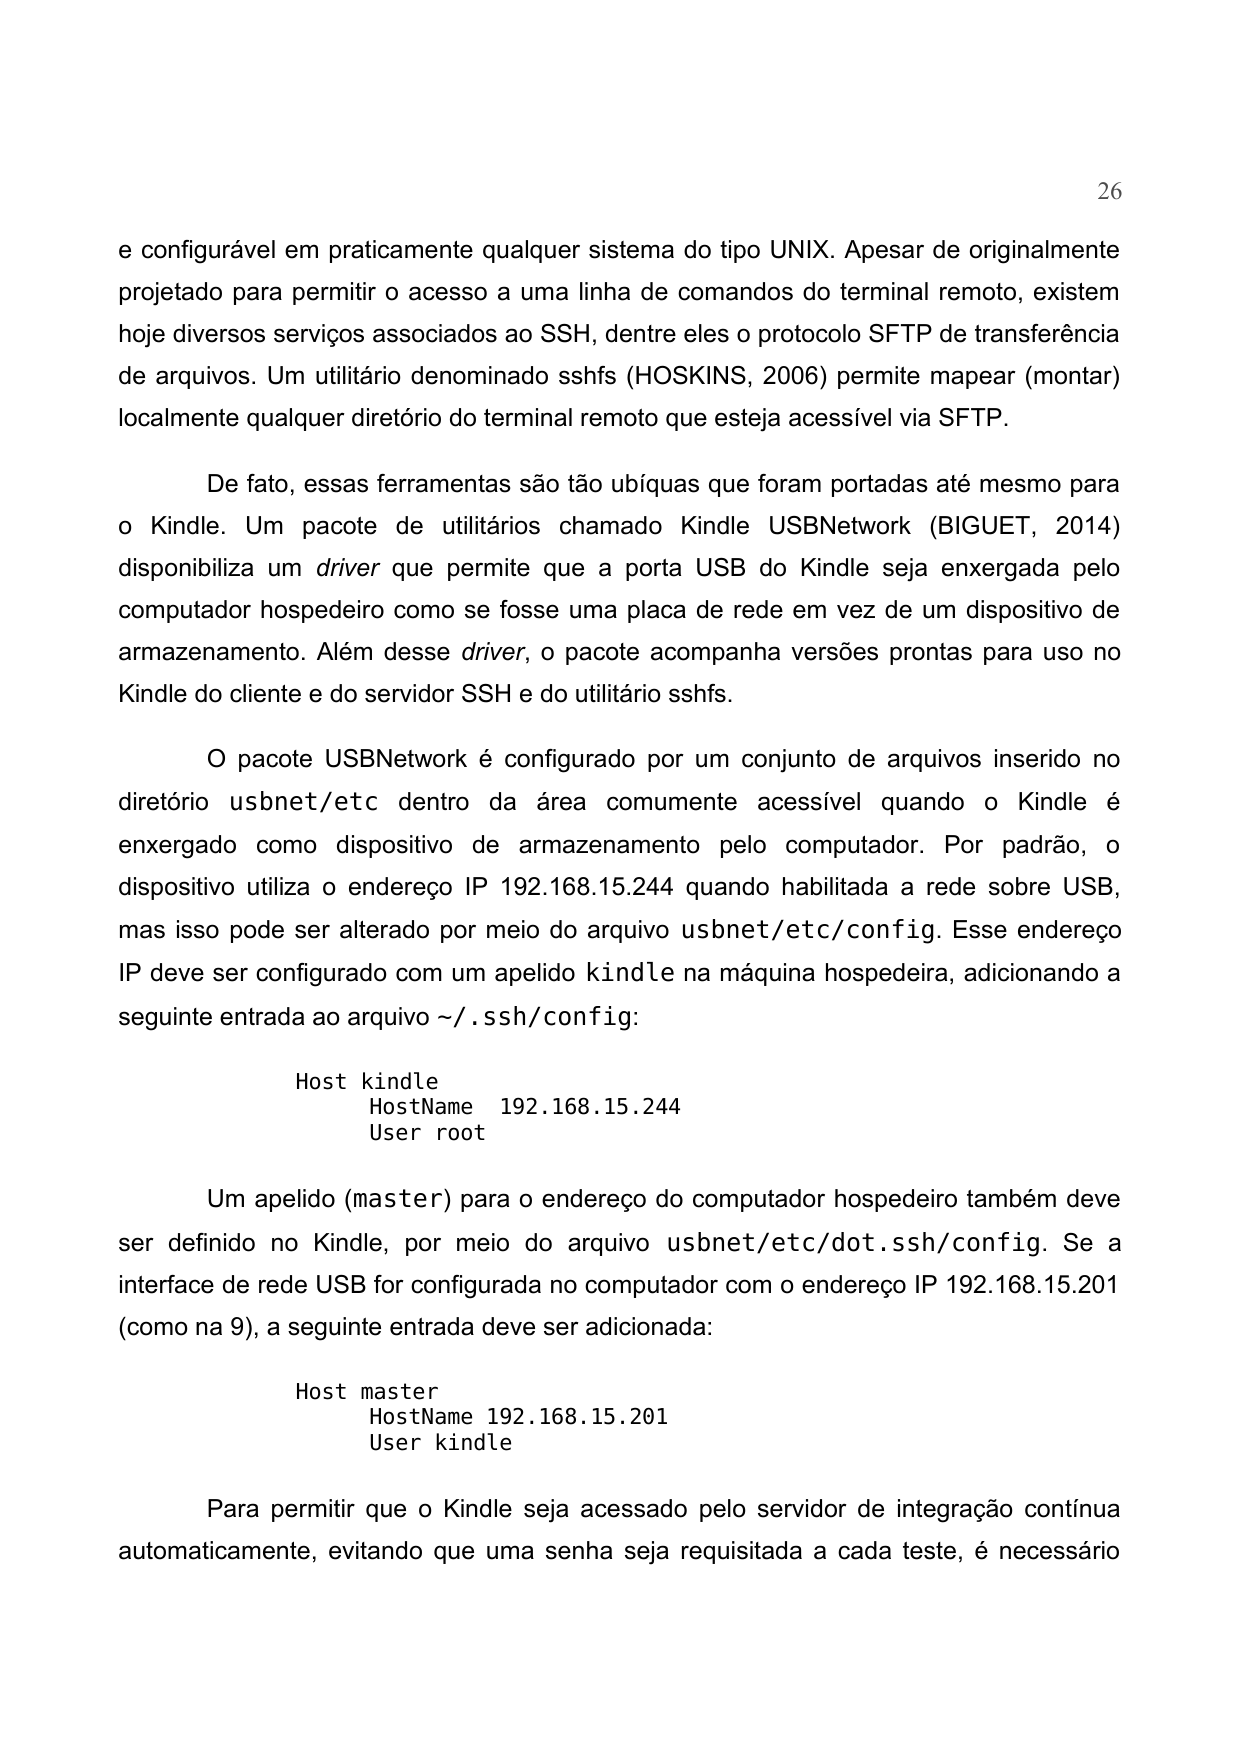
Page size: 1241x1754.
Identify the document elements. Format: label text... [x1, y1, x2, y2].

text HostName 192.168.15.201 [295, 1404, 1122, 1429]
text e configurável em praticamente qualquer sistema do tipo UNIX. Apesar de originalmente projetado para permitir o acesso a uma linha de comandos do terminal remoto, existem hoje diversos serviços associados ao SSH, dentre eles o protocolo SFTP de transferência de arquivos. Um utilitário denominado sshfs (HOSKINS, 2006) permite mapear (montar) localmente qualquer diretório do terminal remoto que esteja acessível via SFTP. [118, 236, 1122, 432]
text O pacote USBNetwork é configurado por um conjunto de arquivos inserido no diretório usbnet/etc dentro da área comumente acessível quando o Kindle é enxergado como dispositivo de armazenamento pelo computador. Por padrão, o dispositivo utiliza o endereço IP 192.168.15.244 quando habilitada a rede sobre USB, mas isso pode ser alterado por meio do arquivo usbnet/etc/config. Esse endereço IP deve ser configurado com um apelido kindle na máquina hospedeira, adicionando a seguinte entrada ao arquivo ~/.ssh/config: [118, 745, 1122, 1031]
text Um apelido (master) para o endereço do computador hospedeiro também deve ser definido no Kindle, por meio do arquivo usbnet/etc/dot.ssh/config. Se a interface de rede USB for configurada no computador com o endereço IP 192.168.15.201 (como na Figura 9), a seguinte entrada deve ser adicionada: [118, 1184, 1122, 1341]
text User kindle [295, 1429, 1122, 1455]
text HostName 192.168.15.244 [295, 1094, 1122, 1119]
text Host master [295, 1378, 1122, 1404]
text Host kindle [295, 1068, 1122, 1094]
text Para permitir que o Kindle seja acessado pelo servidor de integração contínua automaticamente, evitando que uma senha seja requisitada a cada teste, é necessário [118, 1494, 1122, 1564]
text User root [295, 1119, 1122, 1145]
text De fato, essas ferramentas são tão ubíquas que foram portadas até mesmo para o Kindle. Um pacote de utilitários chamado Kindle USBNetwork (BIGUET, 2014) disponibiliza um driver que permite que a porta USB do Kindle seja enxergada pelo computador hospedeiro como se fosse uma placa de rede em vez de um dispositivo de armazenamento. Além desse driver, o pacote acompanha versões prontas para uso no Kindle do cliente e do servidor SSH e do utilitário sshfs. [118, 470, 1122, 708]
